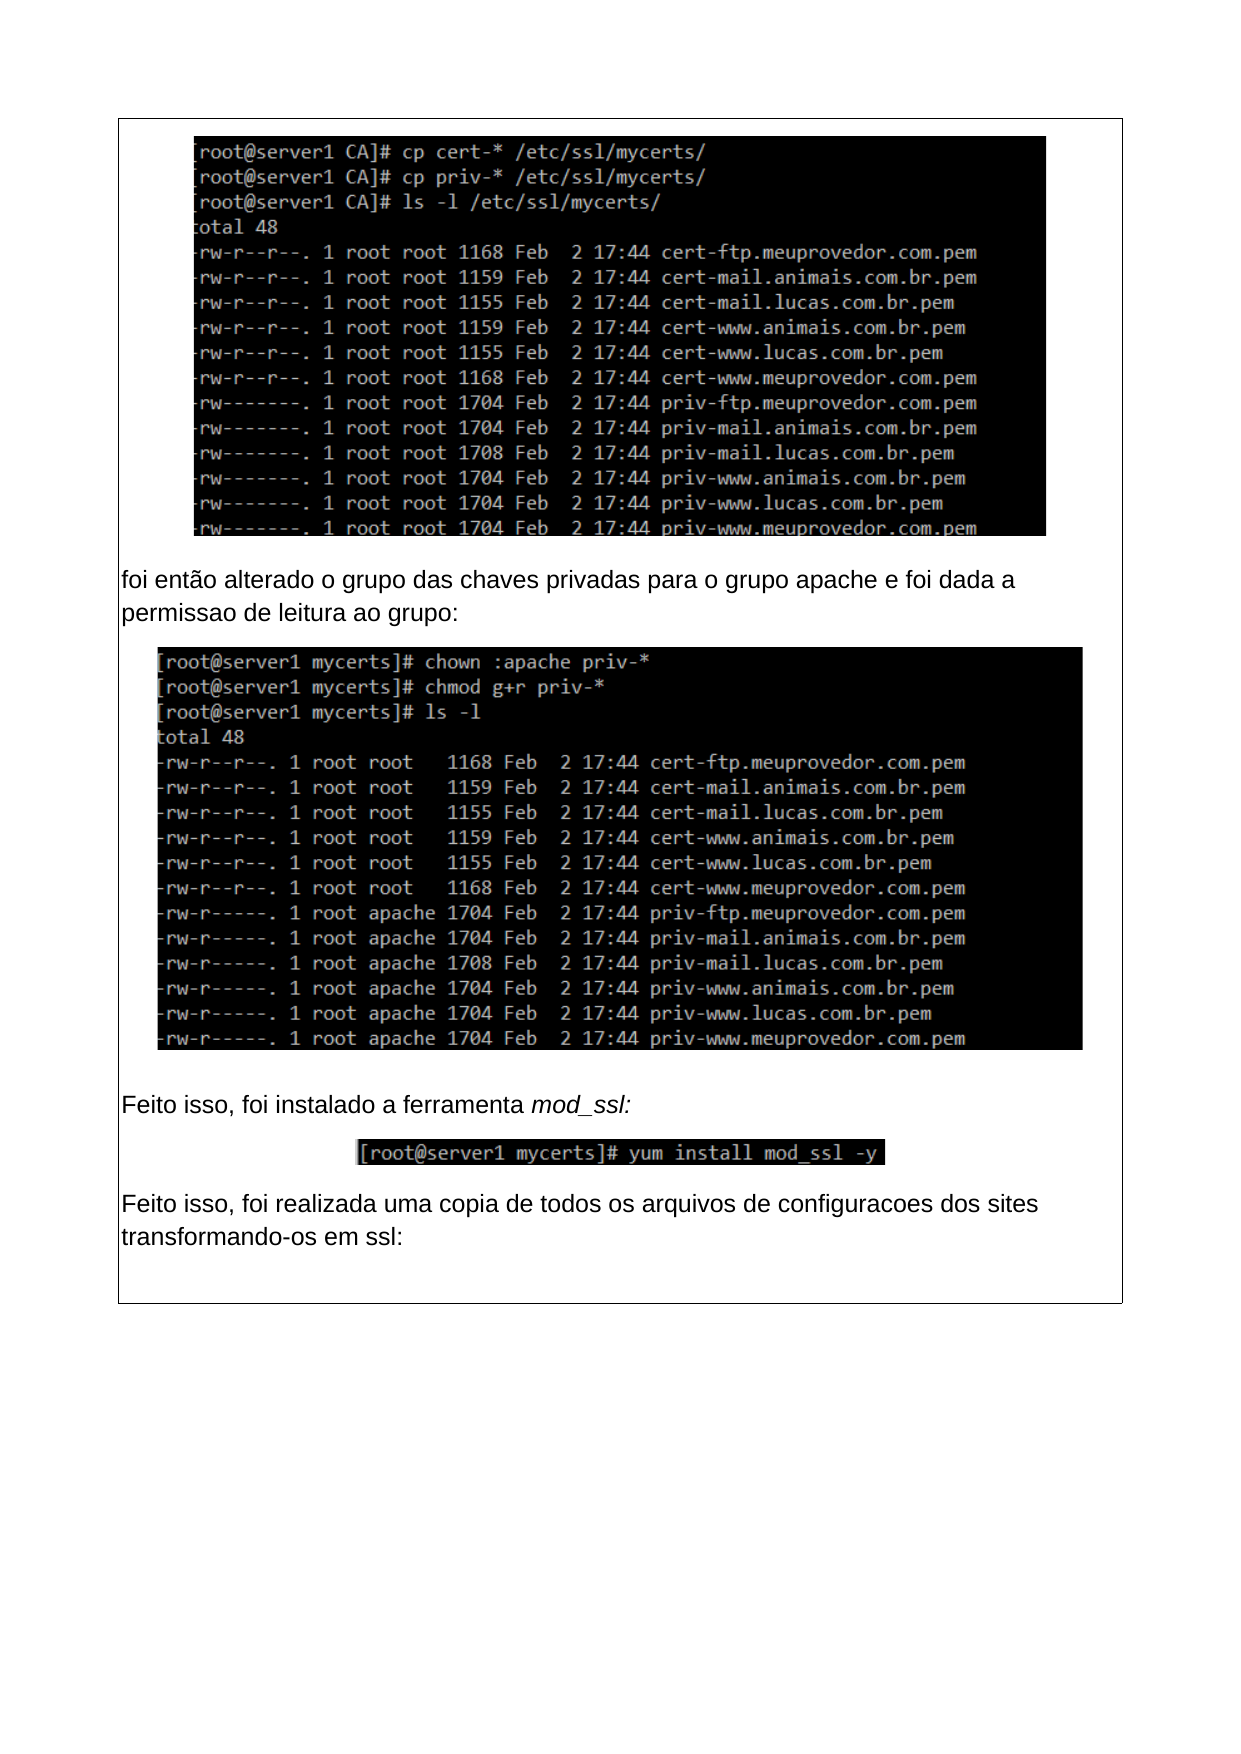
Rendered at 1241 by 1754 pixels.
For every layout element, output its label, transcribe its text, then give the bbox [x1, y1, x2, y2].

picture [193, 136, 1047, 536]
picture [157, 647, 1083, 1050]
text foi então alterado o grupo das chaves privadas para o grupo apache e foi dada a permissao de leitura ao grupo: [119, 562, 1122, 626]
text Feito isso, foi realizada uma copia de todos os arquivos de configuracoes dos sites transformando-os em ssl: [119, 1186, 1122, 1251]
picture [355, 1139, 886, 1165]
text Feito isso, foi instalado a ferramenta mod_ssl: [119, 1087, 1122, 1119]
